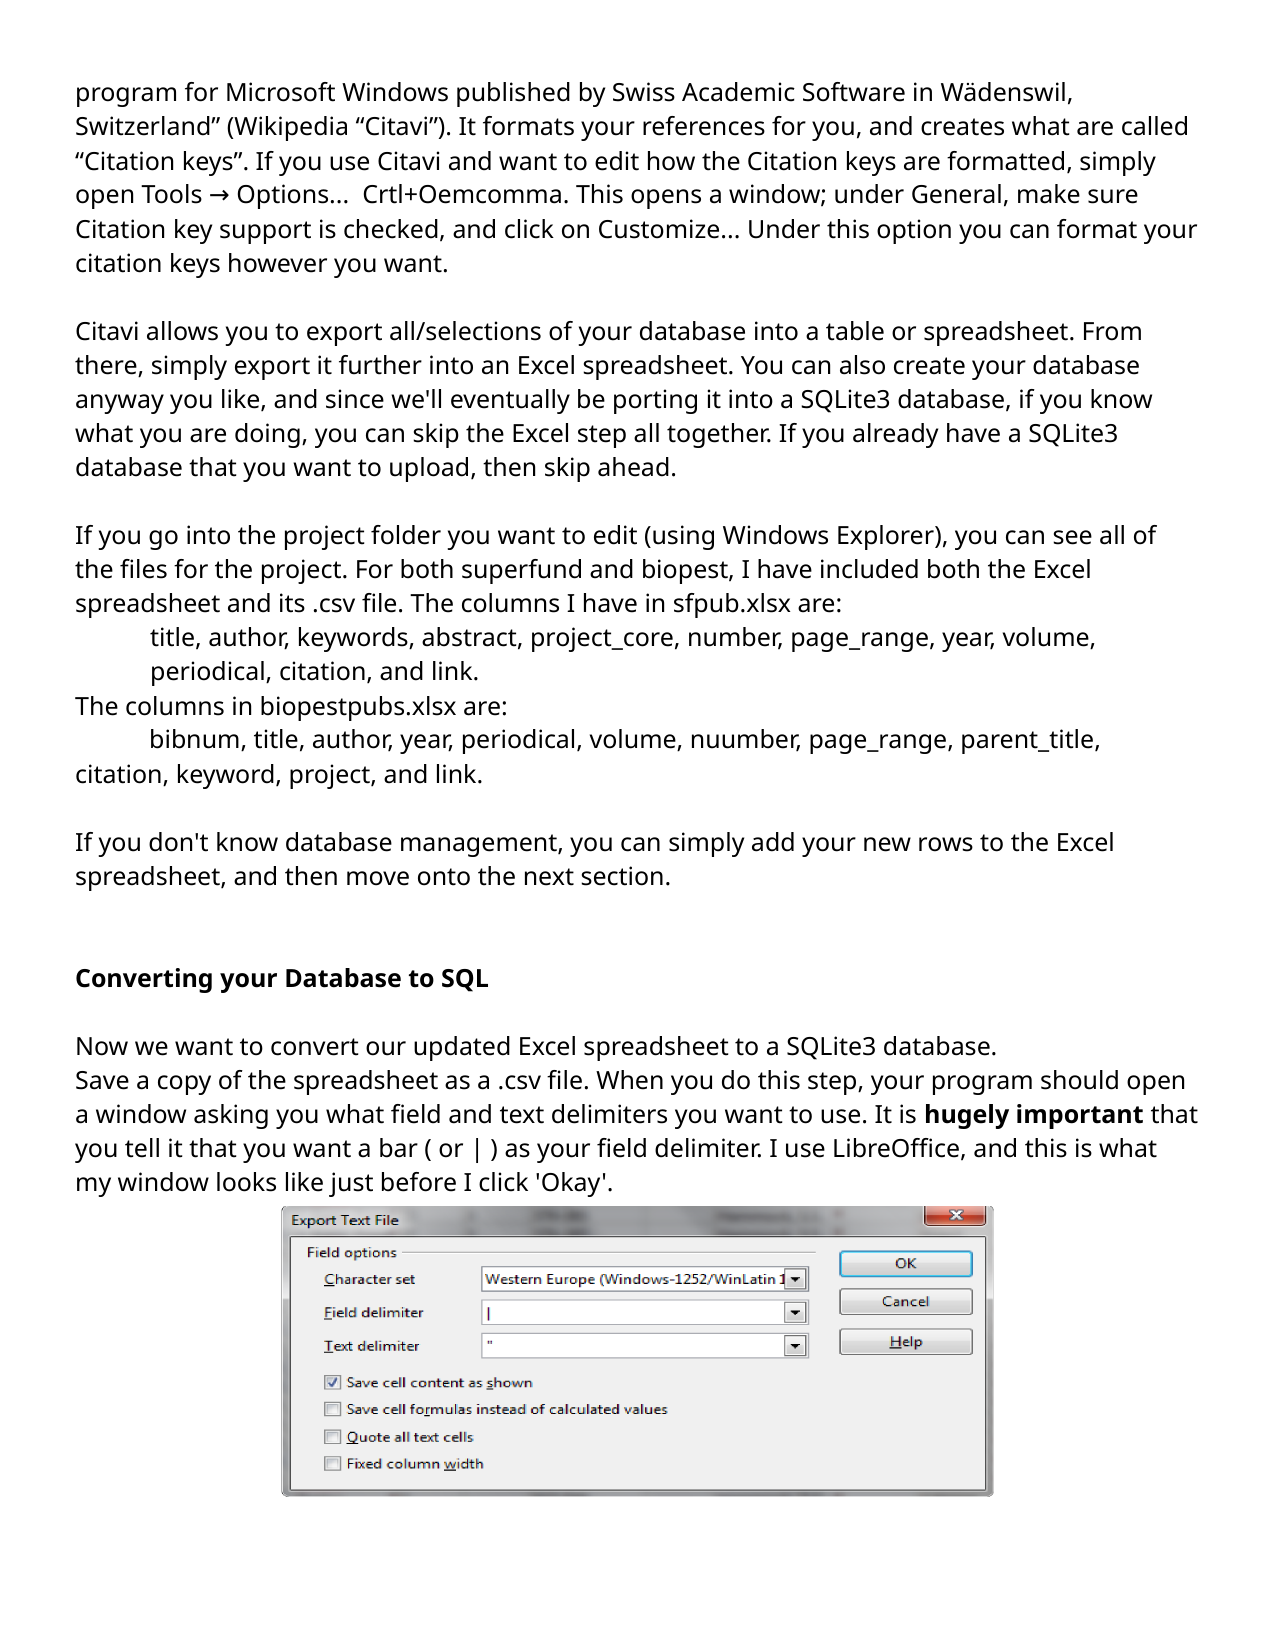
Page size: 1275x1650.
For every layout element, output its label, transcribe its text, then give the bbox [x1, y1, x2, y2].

text Citavi allows you to export all/selections of your database into a table or spreadsheet. From there, simply export it further into an Excel spreadsheet. You can also create your database anyway you like, and since we'll eventually be porting it into a SQLite3 database, if you know what you are doing, you can skip the Excel step all together. If you already have a SQLite3 database that you want to upload, then skip ahead. [75, 313, 1200, 484]
picture [281, 1206, 994, 1497]
text program for Microsoft Windows published by Swiss Academic Software in Wädenswil, Switzerland” (Wikipedia “Citavi”). It formats your references for you, and creates what are called “Citation keys”. If you use Citavi and want to edit how the Citation keys are formatted, simply open Tools → Options... Crtl+Oemcomma. This opens a window; under General, make sure Citation key support is checked, and click on Customize... Under this option you can format your citation keys however you want. [75, 75, 1200, 279]
text If you don't know database management, you can simply add your new rows to the Excel spreadsheet, and then move onto the next section. [75, 824, 1200, 892]
text Converting your Database to SQL [75, 961, 1200, 995]
text Save a copy of the spreadsheet as a .csv file. When you do this step, your program should open a window asking you what field and text delimiters you want to use. It is hugely important that you tell it that you want a bar ( or | ) as your field delimiter. I use LibreOffice, and this is what my window looks like just before I click 'Okay'. [75, 1063, 1200, 1199]
text bibnum, title, author, year, periodical, volume, nuumber, page_range, parent_title, citation, keyword, project, and link. [75, 722, 1200, 790]
text The columns in biopestpubs.xlsx are: [75, 688, 1200, 722]
text If you go into the project folder you want to edit (using Windows Explorer), you can see all of the files for the project. For both superfund and biopest, I have included both the Excel spreadsheet and its .csv file. The columns I have in sfpub.xlsx are: [75, 518, 1200, 620]
text title, author, keywords, abstract, project_core, number, page_range, year, volume, periodical, citation, and link. [150, 620, 1200, 688]
text Now we want to convert our updated Excel spreadsheet to a SQLite3 database. [75, 1029, 1200, 1063]
